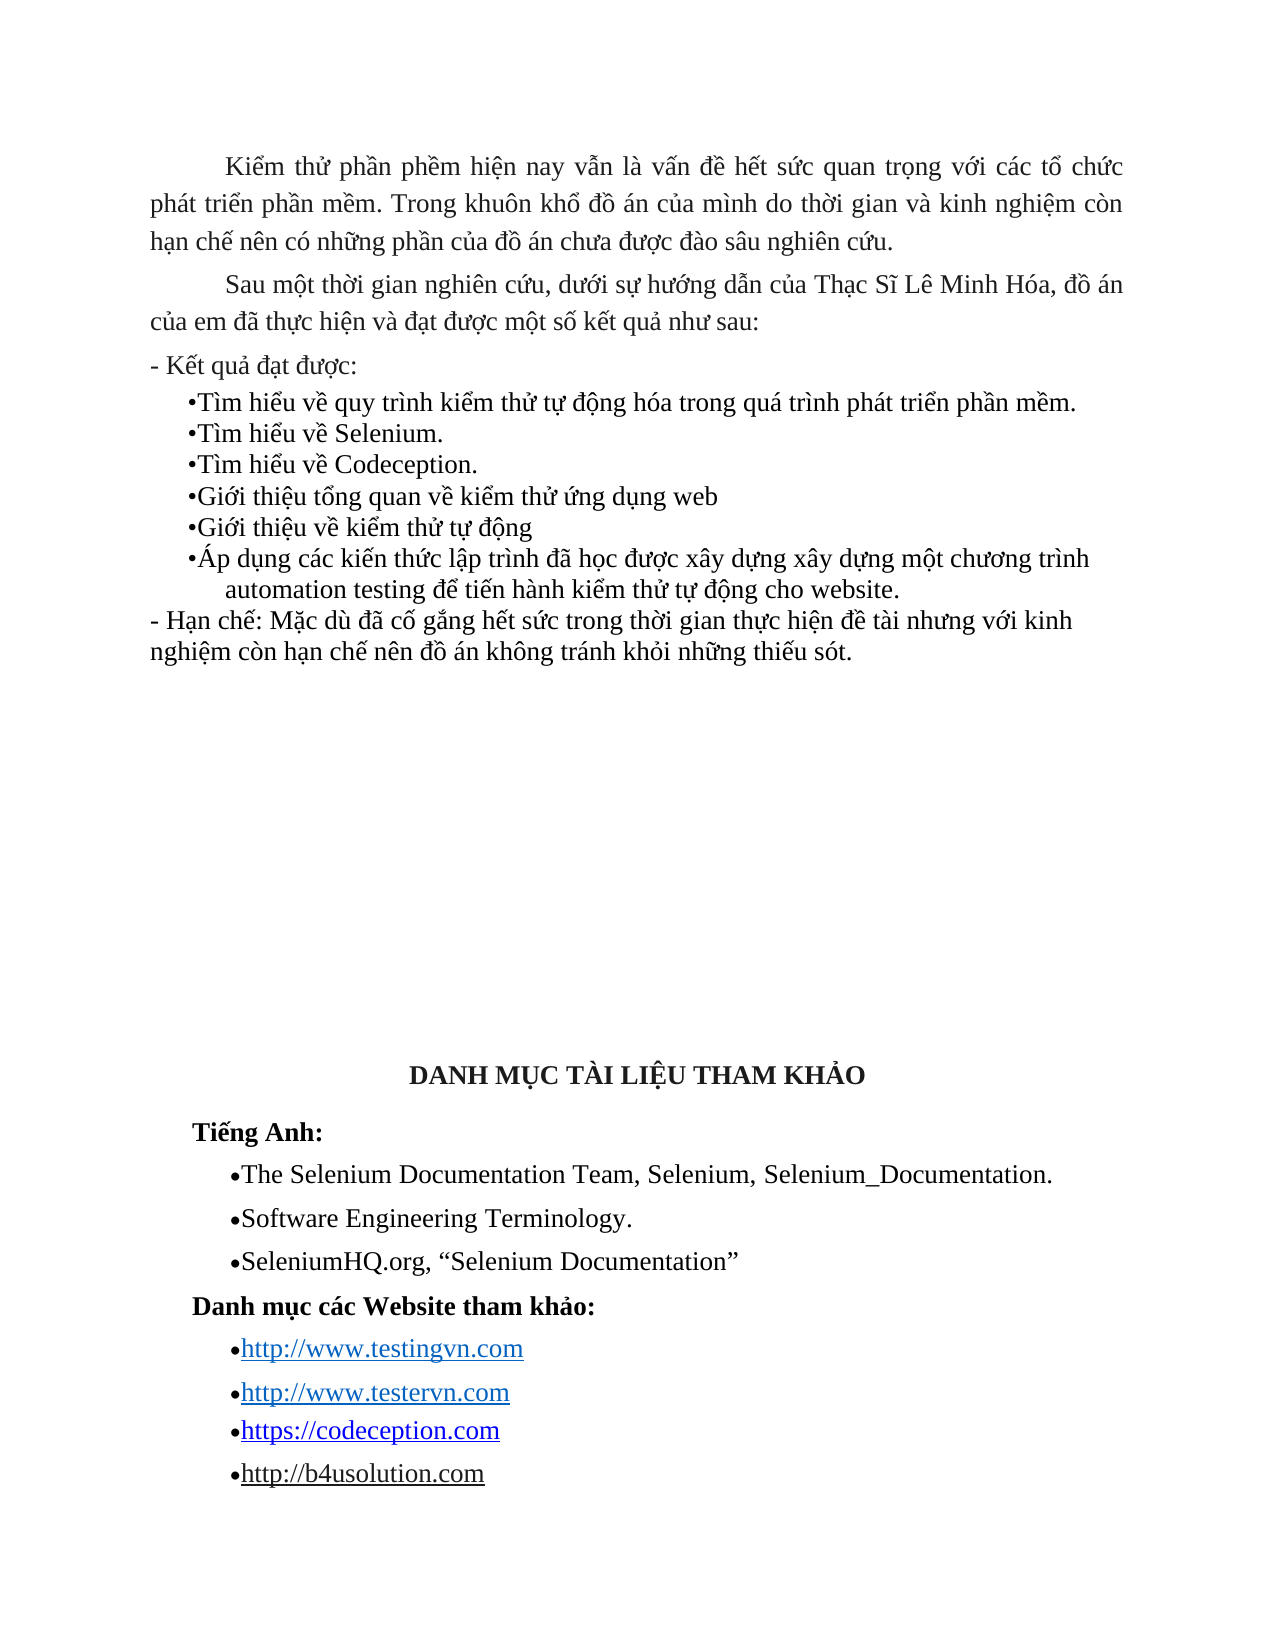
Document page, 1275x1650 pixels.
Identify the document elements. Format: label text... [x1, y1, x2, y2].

text - Kết quả đạt được: [150, 349, 1125, 380]
text Danh mục các Website tham khảo: [192, 1290, 1125, 1321]
list Software Engineering Terminology. [229, 1202, 1125, 1233]
list Giới thiệu tổng quan về kiểm thử ứng dụng web [187, 480, 1125, 511]
list Tìm hiểu về Codeception. [187, 448, 1125, 480]
text Tiếng Anh: [192, 1116, 1125, 1147]
text Sau một thời gian nghiên cứu, dưới sự hướng dẫn của Thạc Sĩ Lê Minh Hóa, đồ án của em đã thực hiện và đạt được một số kết quả như sau: [150, 268, 1125, 337]
list Tìm hiểu về Selenium. [187, 417, 1125, 448]
list SeleniumHQ.org, “Selenium Documentation” [229, 1245, 1125, 1276]
list http://www.testervn.com [229, 1376, 1125, 1407]
list Giới thiệu về kiểm thử tự động [187, 511, 1125, 542]
list http://www.testingvn.com [229, 1333, 1125, 1364]
list Áp dụng các kiến thức lập trình đã học được xây dựng xây dựng một chương trình automation testing để tiến hành kiểm thử tự động cho website. [187, 542, 1125, 604]
text - Hạn chế: Mặc dù đã cố gắng hết sức trong thời gian thực hiện đề tài nhưng với kinh nghiệm còn hạn chế nên đồ án không tránh khỏi những thiếu sót. [150, 604, 1125, 667]
list https://codeception.com [229, 1414, 1125, 1445]
text DANH MỤC TÀI LIỆU THAM KHẢO [150, 1059, 1125, 1090]
text Kiểm thử phần phềm hiện nay vẫn là vấn đề hết sức quan trọng với các tổ chức phát triển phần mềm. Trong khuôn khổ đồ án của mình do thời gian và kinh nghiệm còn hạn chế nên có những phần của đồ án chưa được đào sâu nghiên cứu. [150, 150, 1125, 256]
list Tìm hiểu về quy trình kiểm thử tự động hóa trong quá trình phát triển phần mềm. [187, 386, 1125, 417]
list http://b4usolution.com [229, 1457, 1125, 1488]
list The Selenium Documentation Team, Selenium, Selenium_Documentation. [229, 1159, 1125, 1190]
